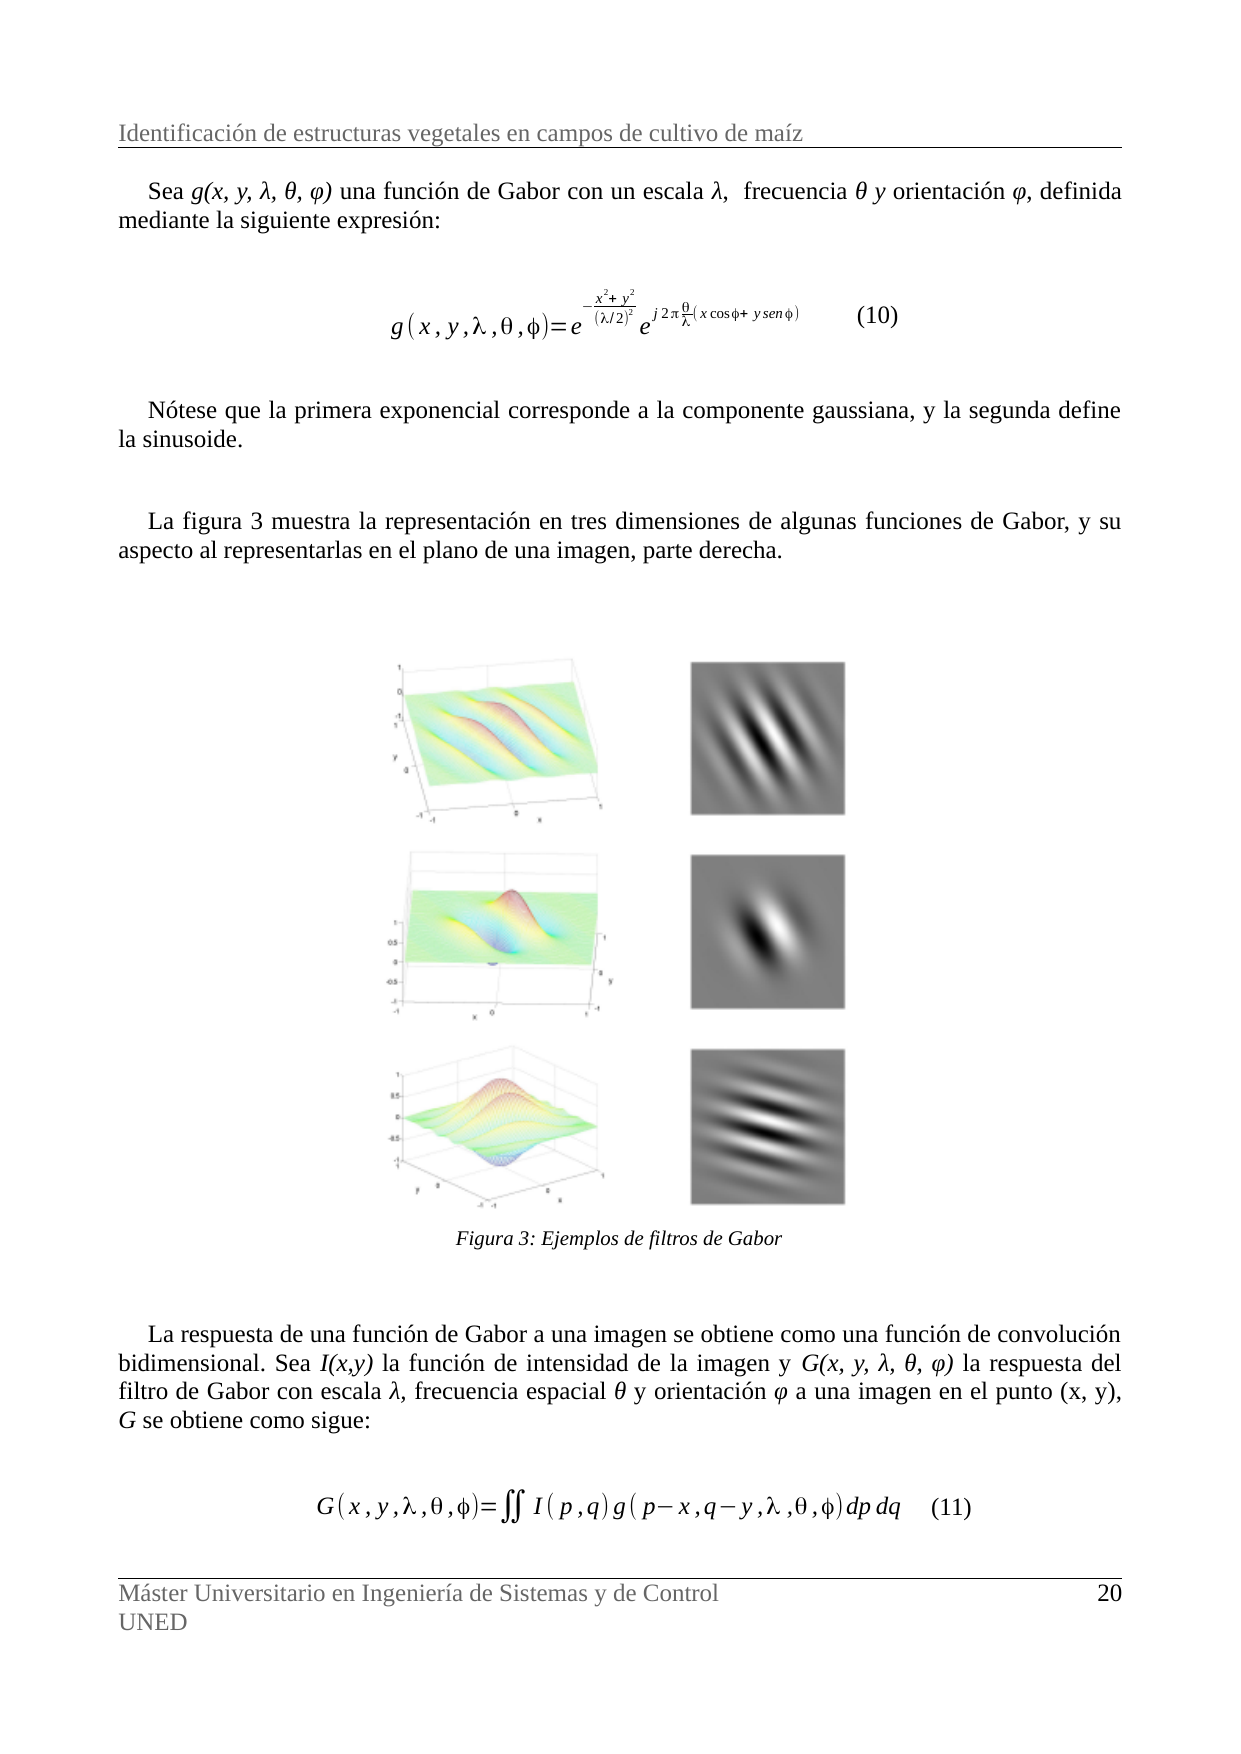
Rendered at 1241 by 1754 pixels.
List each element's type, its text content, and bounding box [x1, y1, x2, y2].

text La respuesta de una función de Gabor a una imagen se obtiene como una función de convolución bidimensional. Sea I(x,y) la función de intensidad de la imagen y G(x, y, λ, θ, φ) la respuesta del filtro de Gabor con escala λ, frecuencia espacial θ y orientación φ a una imagen en el punto (x, y), G se obtiene como sigue: [118, 1319, 1122, 1434]
text (10) [118, 288, 1122, 341]
text Nótese que la primera exponencial corresponde a la componente gaussiana, y la segunda define la sinusoide. [118, 395, 1122, 453]
text Sea g(x, y, λ, θ, φ) una función de Gabor con un escala λ, frecuencia θ y orientación φ, definida mediante la siguiente expresión: [118, 176, 1122, 234]
text (11) [118, 1488, 1122, 1525]
text Figura 3: Ejemplos de filtros de Gabor [361, 1226, 879, 1249]
text La figura 3 muestra la representación en tres dimensiones de algunas funciones de Gabor, y su aspecto al representarlas en el plano de una imagen, parte derecha. [118, 506, 1122, 564]
picture [360, 645, 880, 1226]
